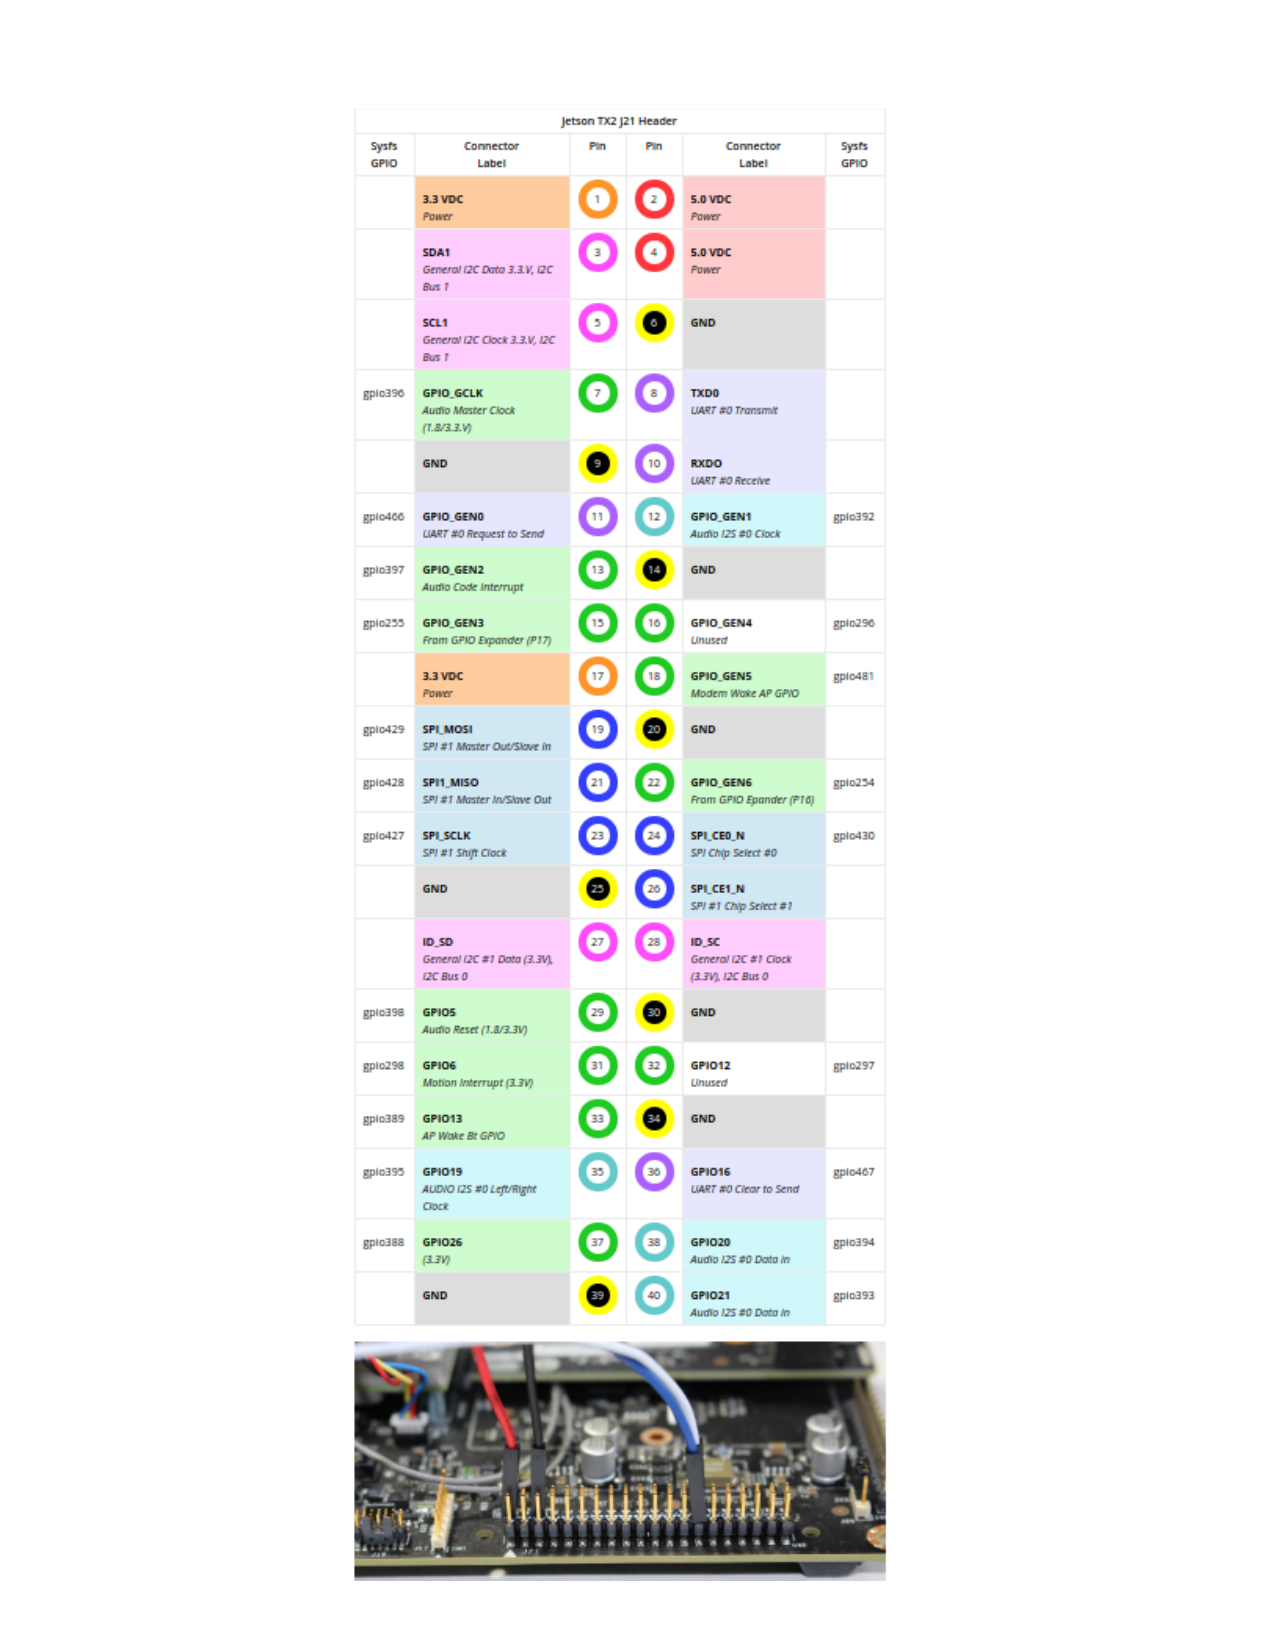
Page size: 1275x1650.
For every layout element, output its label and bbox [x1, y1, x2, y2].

picture [351, 109, 894, 1581]
